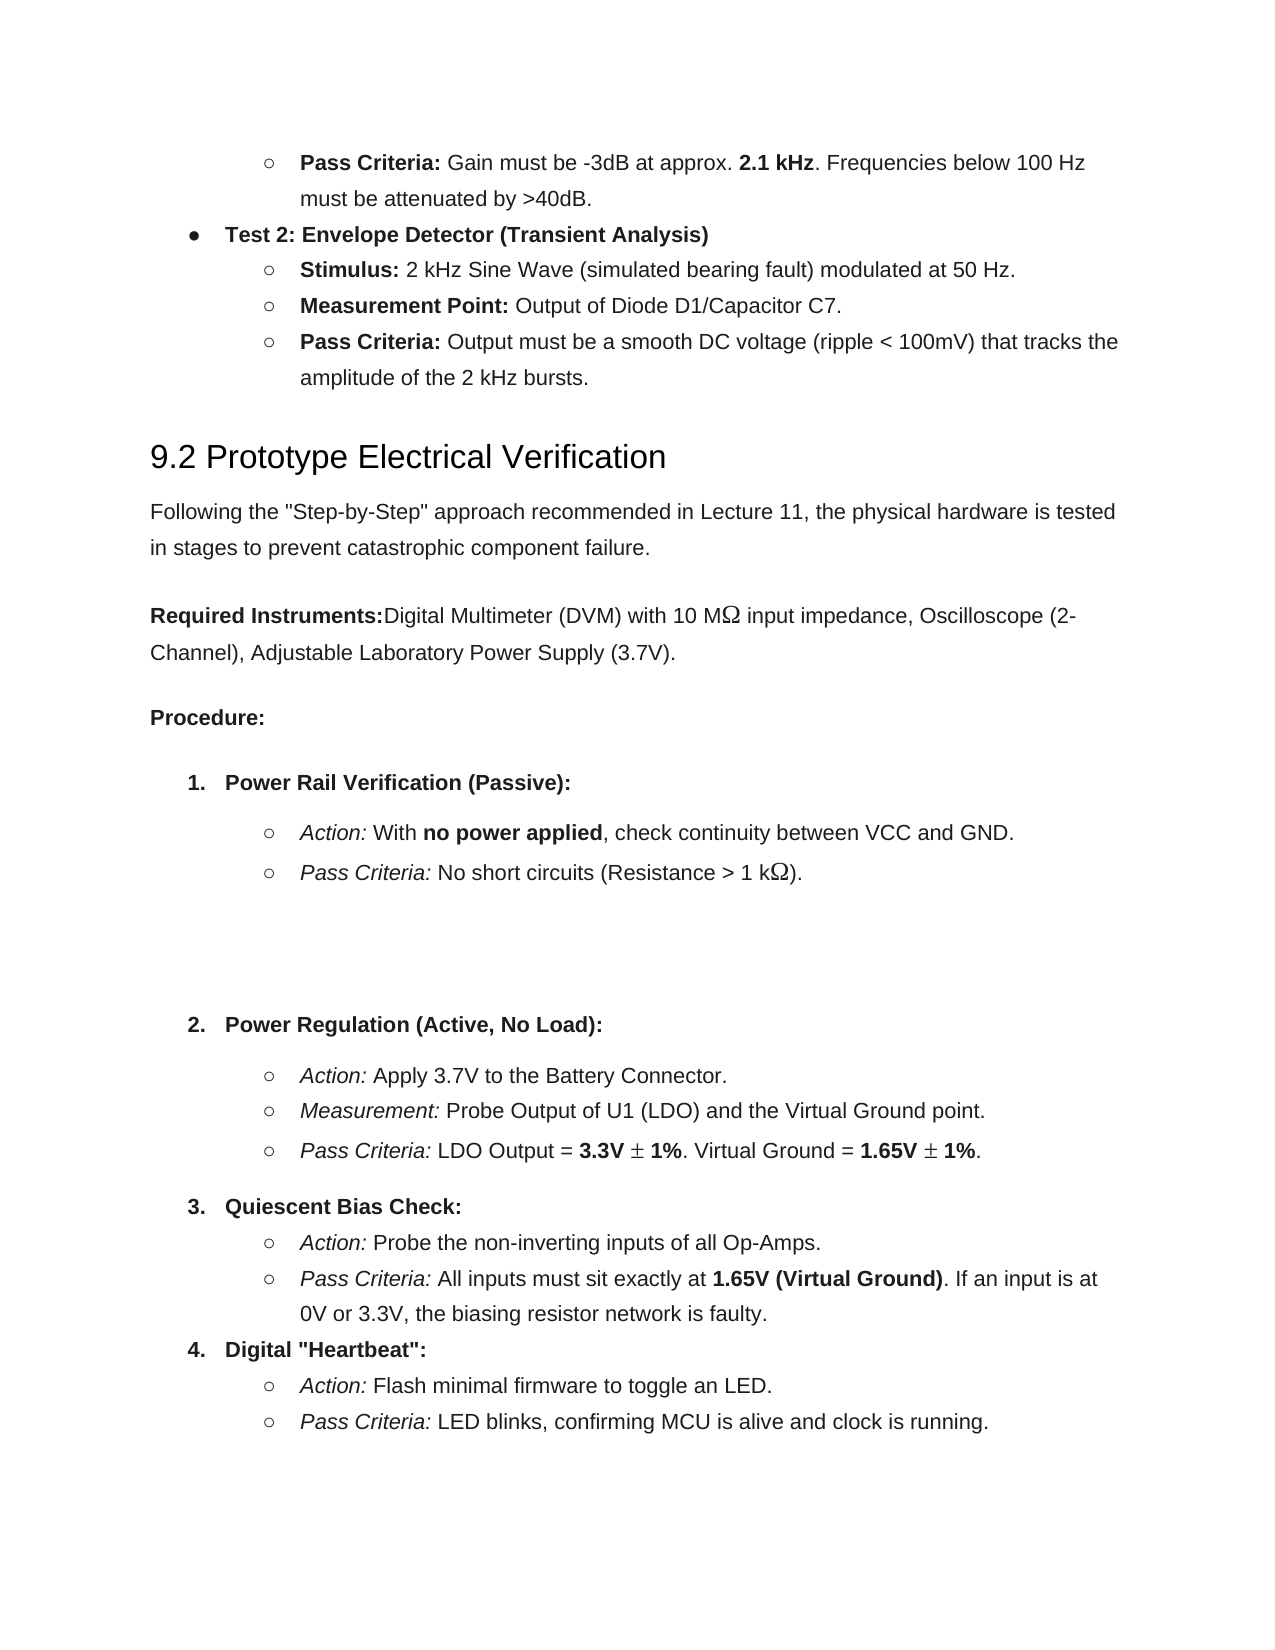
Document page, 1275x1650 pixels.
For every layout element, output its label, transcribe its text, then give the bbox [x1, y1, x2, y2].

list Action: Apply 3.7V to the Battery Connector. [262, 1063, 1125, 1088]
text Following the "Step-by-Step" approach recommended in Lecture 11, the physical hardware is tested in stages to prevent catastrophic component failure. [150, 499, 1125, 560]
list Action: With no power applied, check continuity between VCC and GND. [262, 820, 1125, 846]
text Procedure: [150, 705, 1125, 730]
list Action: Flash minimal firmware to toggle an LED. [262, 1373, 1125, 1398]
subtitle 9.2 Prototype Electrical Verification [150, 438, 1125, 476]
list Digital "Heartbeat": [187, 1337, 1125, 1362]
list Action: Probe the non-inverting inputs of all Op-Amps. [262, 1230, 1125, 1255]
list Pass Criteria: LED blinks, confirming MCU is alive and clock is running. [262, 1408, 1125, 1434]
list Stimulus: 2 kHz Sine Wave (simulated bearing fault) modulated at 50 Hz. [262, 257, 1125, 282]
list Power Rail Verification (Passive): [187, 770, 1125, 795]
list Measurement Point: Output of Diode D1/Capacitor C7. [262, 293, 1125, 318]
list Power Regulation (Active, No Load): [187, 1012, 1125, 1037]
list Pass Criteria: No short circuits (Resistance > 1 kΩ). [262, 856, 1125, 886]
text Required Instruments:Digital Multimeter (DVM) with 10 MΩ input impedance, Oscilloscope (2-Channel), Adjustable Laboratory Power Supply (3.7V). [150, 599, 1125, 665]
list Pass Criteria: LDO Output = 3.3V ± 1%. Virtual Ground = 1.65V ± 1%. [262, 1134, 1125, 1164]
list Pass Criteria: Output must be a smooth DC voltage (ripple < 100mV) that tracks the amplitude of the 2 kHz bursts. [262, 329, 1125, 389]
list Test 2: Envelope Detector (Transient Analysis) [187, 221, 1125, 247]
list Pass Criteria: Gain must be -3dB at approx. 2.1 kHz. Frequencies below 100 Hz must be attenuated by >40dB. [262, 150, 1125, 211]
list Pass Criteria: All inputs must sit exactly at 1.65V (Virtual Ground). If an input is at 0V or 3.3V, the biasing resistor network is faulty. [262, 1266, 1125, 1327]
list Measurement: Probe Output of U1 (LDO) and the Virtual Ground point. [262, 1098, 1125, 1124]
list Quiescent Bias Check: [187, 1194, 1125, 1219]
